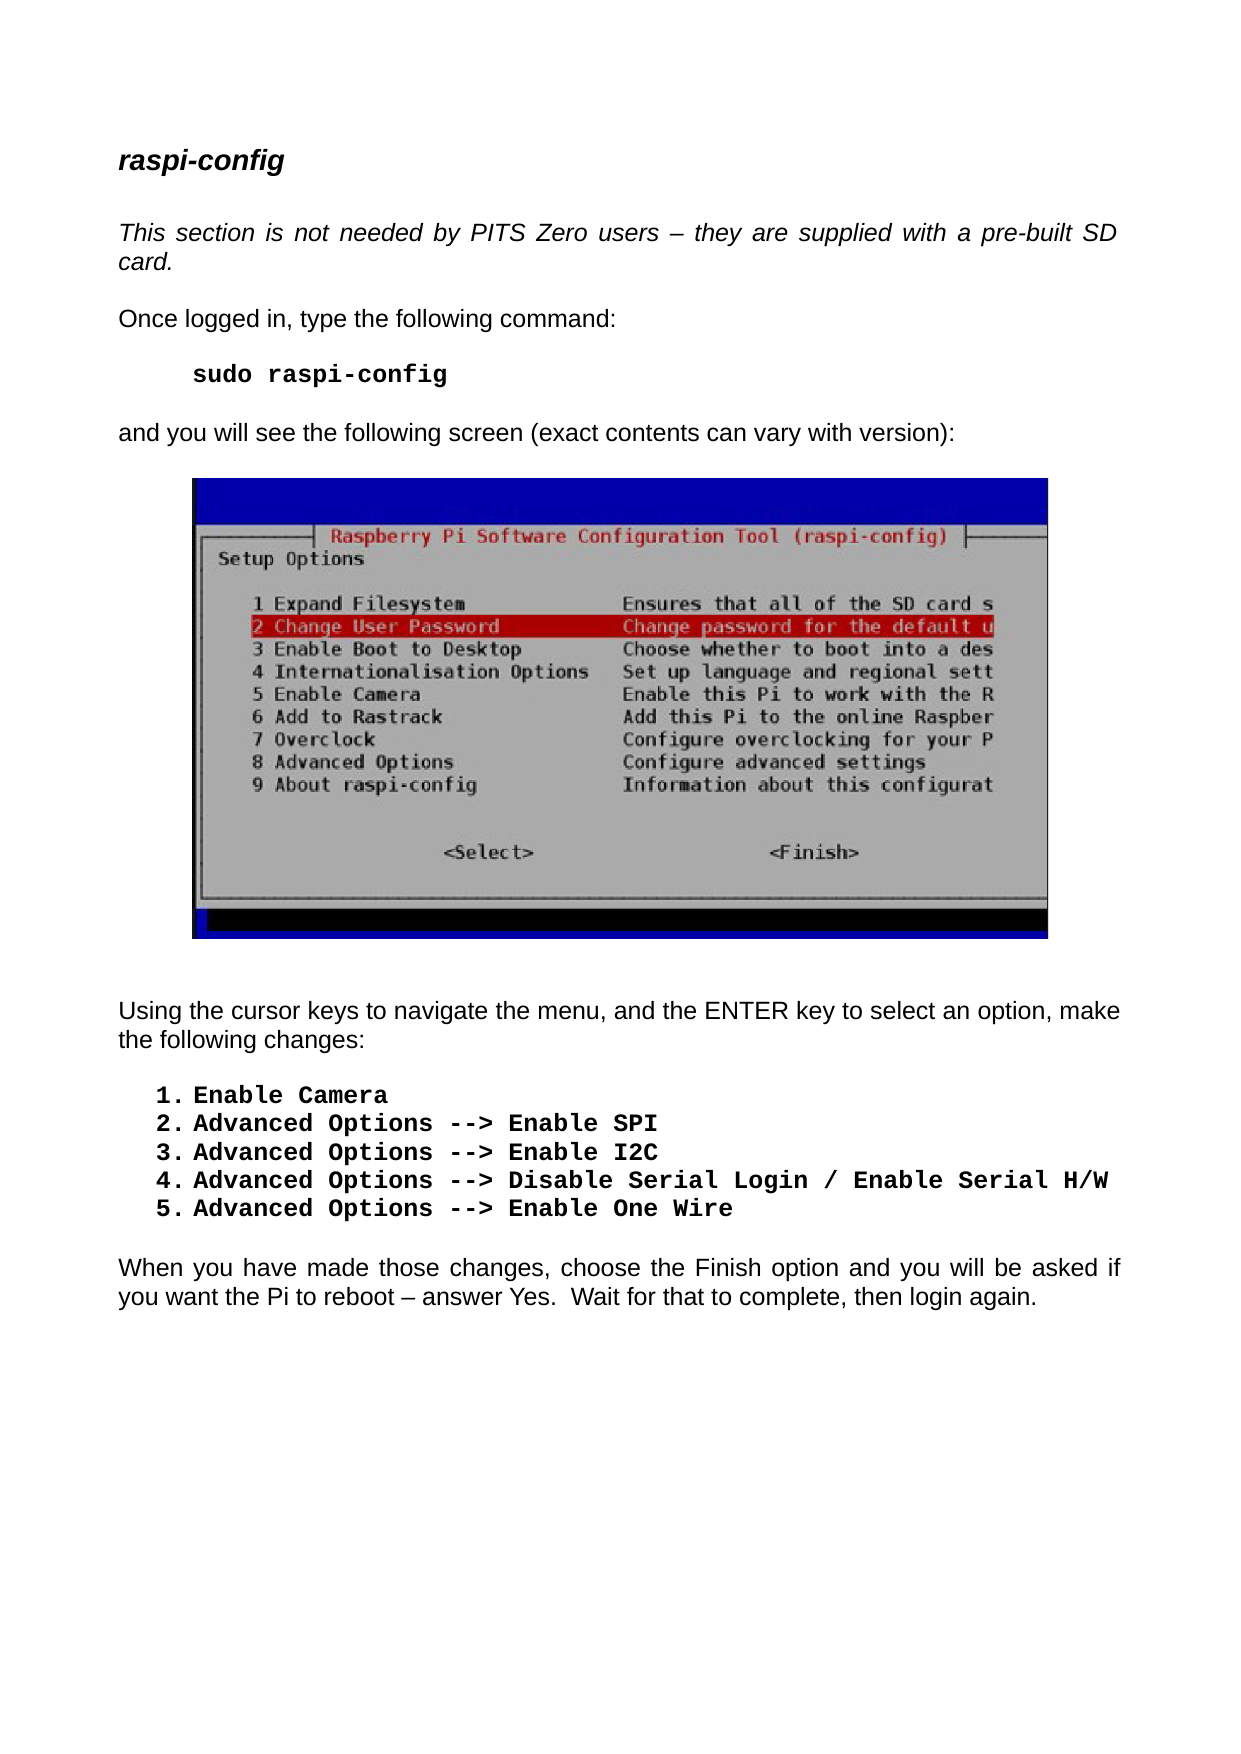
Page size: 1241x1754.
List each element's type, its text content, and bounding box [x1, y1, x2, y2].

text Using the cursor keys to navigate the menu, and the ENTER key to select an option, make the following changes: [118, 996, 1122, 1054]
list Advanced Options --> Enable SPI [156, 1111, 1122, 1139]
list Advanced Options --> Enable One Wire [156, 1196, 1122, 1224]
list Advanced Options --> Enable I2C [156, 1139, 1122, 1168]
text This section is not needed by PITS Zero users – they are supplied with a pre-built SD card. [118, 218, 1122, 275]
subtitle raspi-config [118, 143, 1122, 177]
list Advanced Options --> Disable Serial Login / Enable Serial H/W [156, 1168, 1122, 1196]
picture [191, 475, 1049, 939]
list Enable Camera [156, 1083, 1122, 1111]
text sudo raspi-config [118, 361, 1122, 389]
text When you have made those changes, choose the Finish option and you will be asked if you want the Pi to reboot – answer Yes. Wait for that to complete, then login again. [118, 1253, 1122, 1311]
text Once logged in, type the following command: [118, 304, 1122, 333]
text and you will see the following screen (exact contents can vary with version): [118, 418, 1122, 447]
